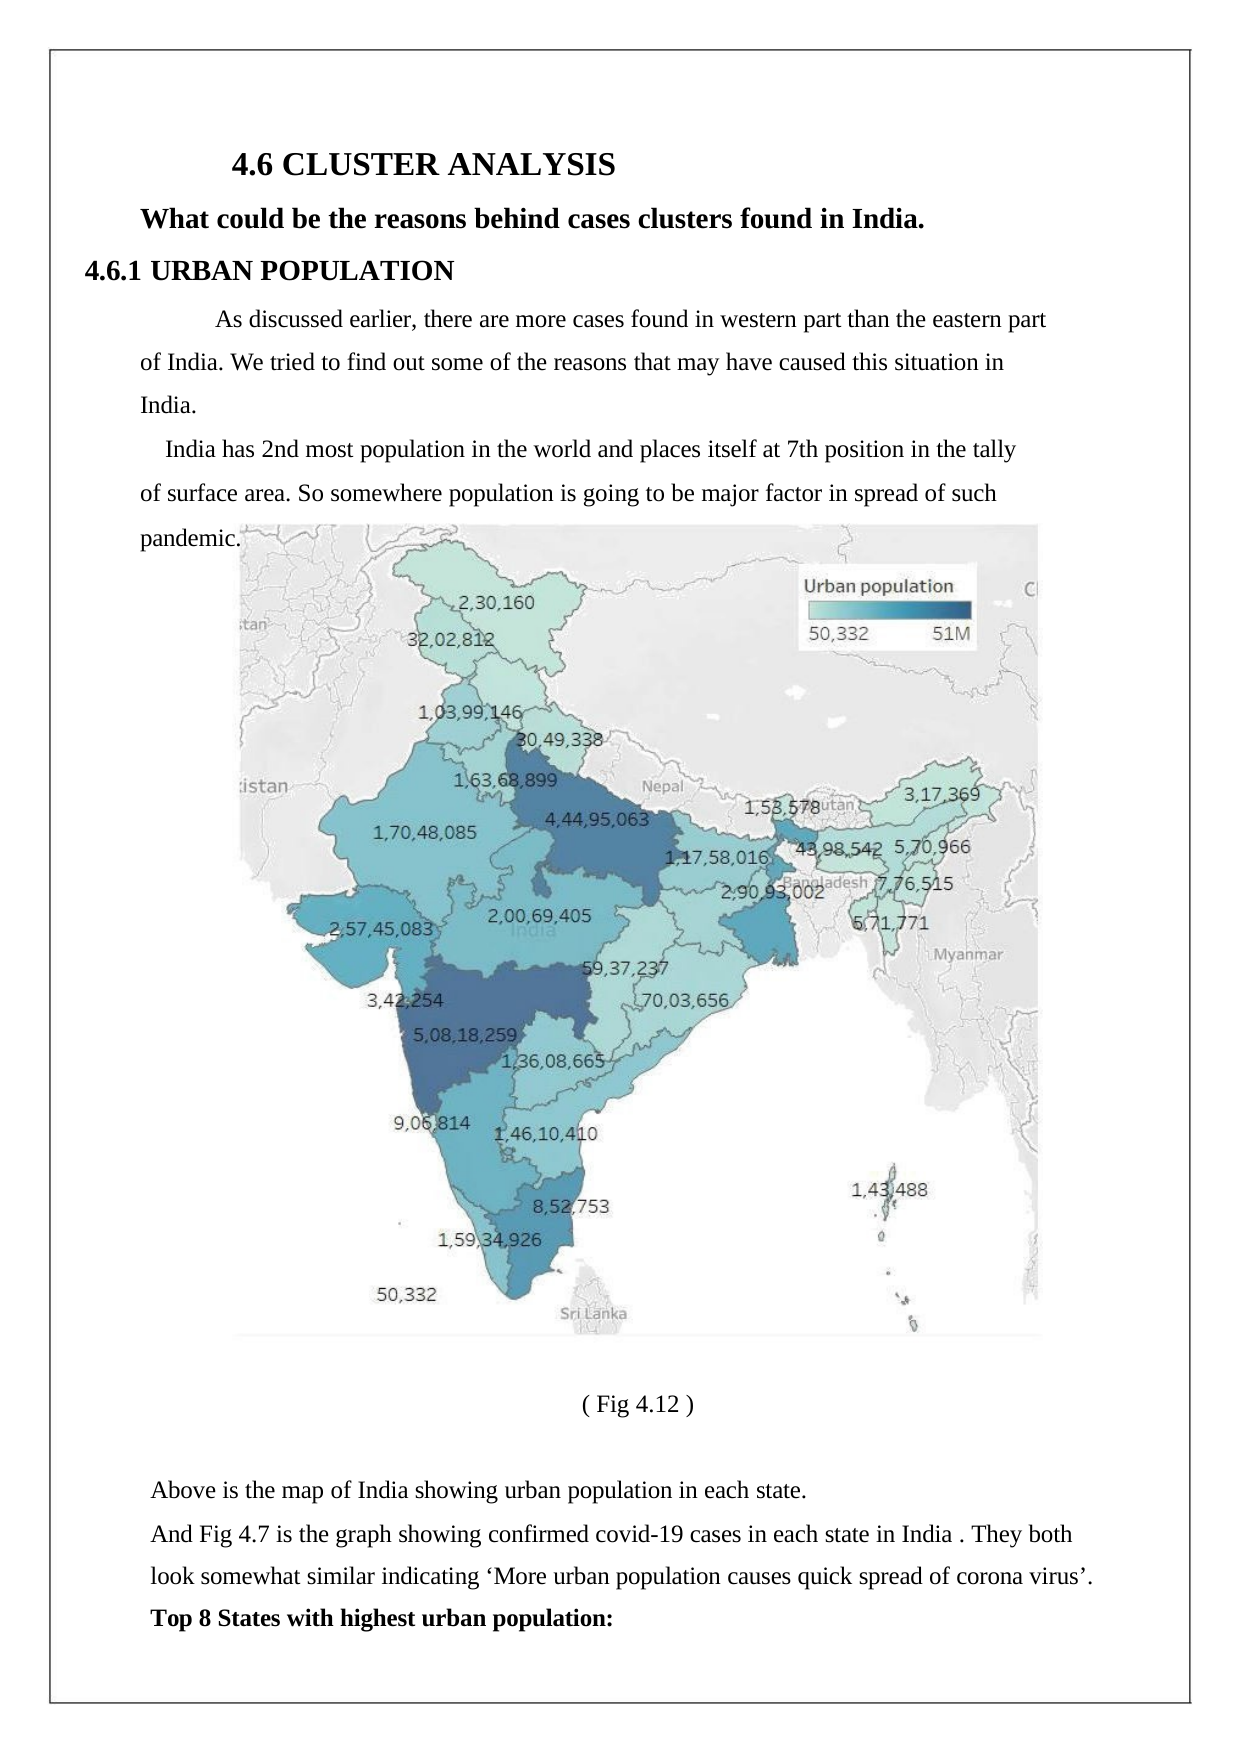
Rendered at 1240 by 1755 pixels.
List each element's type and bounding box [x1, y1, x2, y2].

picture [47, 47, 1193, 1706]
